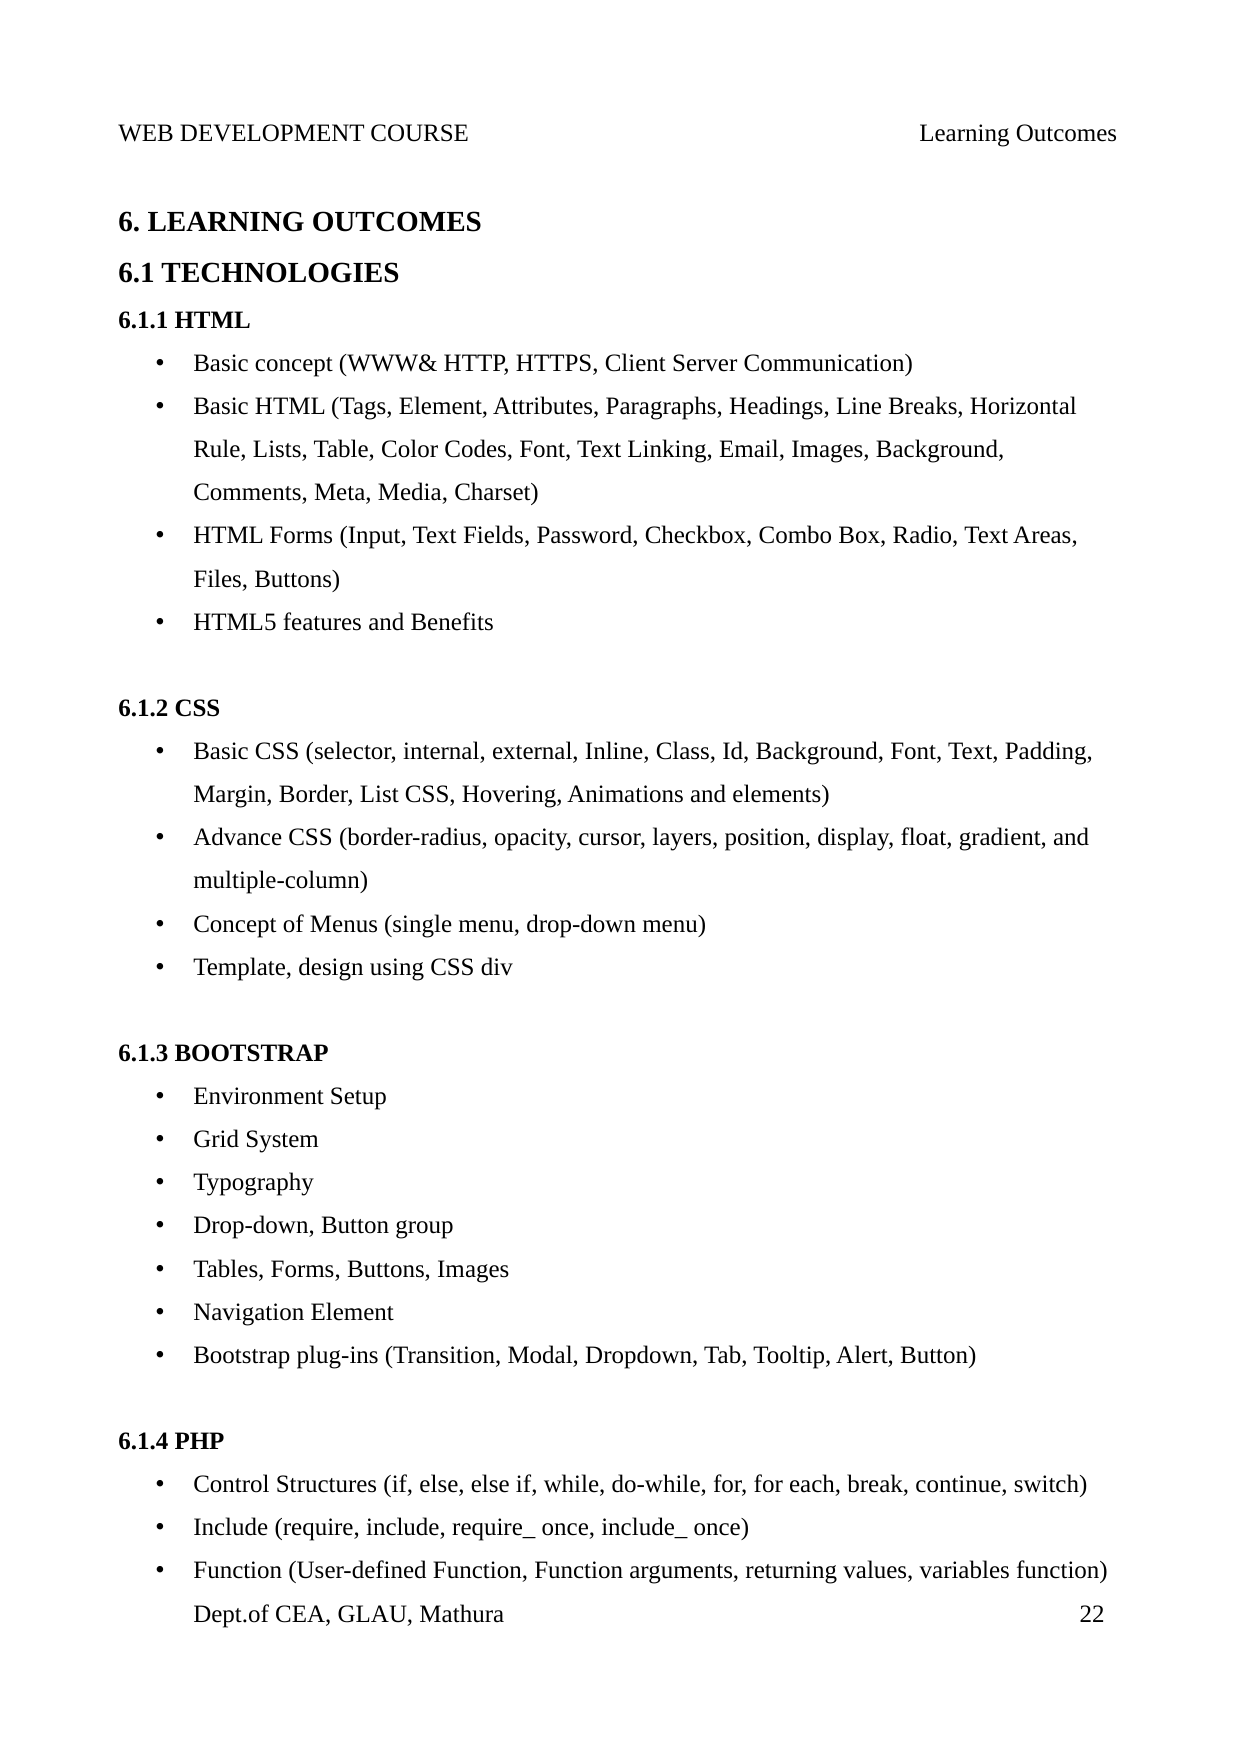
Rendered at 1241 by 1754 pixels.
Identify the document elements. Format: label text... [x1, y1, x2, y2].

text 6.1.2 CSS [118, 693, 1122, 722]
list Tables, Forms, Buttons, Images [156, 1254, 1122, 1282]
list Navigation Element [156, 1297, 1122, 1326]
list Grid System [156, 1124, 1122, 1153]
text 6.1.4 PHP [118, 1426, 1122, 1455]
text 6.1.1 HTML [118, 305, 1122, 334]
list Basic CSS (selector, internal, external, Inline, Class, Id, Background, Font, Text, Padding, Margin, Border, List CSS, Hovering, Animations and elements) [156, 736, 1122, 808]
list Drop-down, Button group [156, 1211, 1122, 1239]
list HTML5 features and Benefits [156, 607, 1122, 636]
text 6.1 TECHNOLOGIES [118, 255, 1122, 288]
list Include (require, include, require_ once, include_ once) [156, 1512, 1122, 1541]
list Concept of Menus (single menu, drop-down menu) [156, 909, 1122, 937]
list Template, design using CSS div [156, 952, 1122, 981]
list Dept.of CEA, GLAU, Mathura 22 [156, 1599, 1122, 1627]
list Basic concept (WWW& HTTP, HTTPS, Client Server Communication) [156, 348, 1122, 377]
text WEB DEVELOPMENT COURSE Learning Outcomes [118, 118, 1122, 147]
list Bootstrap plug-ins (Transition, Modal, Dropdown, Tab, Tooltip, Alert, Button) [156, 1340, 1122, 1369]
list Environment Setup [156, 1081, 1122, 1110]
list Basic HTML (Tags, Element, Attributes, Paragraphs, Headings, Line Breaks, Horizontal Rule, Lists, Table, Color Codes, Font, Text Linking, Email, Images, Background, Comments, Meta, Media, Charset) [156, 391, 1122, 506]
list Control Structures (if, else, else if, while, do-while, for, for each, break, continue, switch) [156, 1469, 1122, 1498]
list Function (User-defined Function, Function arguments, returning values, variables function) [156, 1556, 1122, 1584]
list HTML Forms (Input, Text Fields, Password, Checkbox, Combo Box, Radio, Text Areas, Files, Buttons) [156, 521, 1122, 592]
text 6.1.3 BOOTSTRAP [118, 1038, 1122, 1067]
list Advance CSS (border-radius, opacity, cursor, layers, position, display, float, gradient, and multiple-column) [156, 822, 1122, 894]
list Typography [156, 1167, 1122, 1196]
text 6. LEARNING OUTCOMES [118, 204, 1122, 238]
